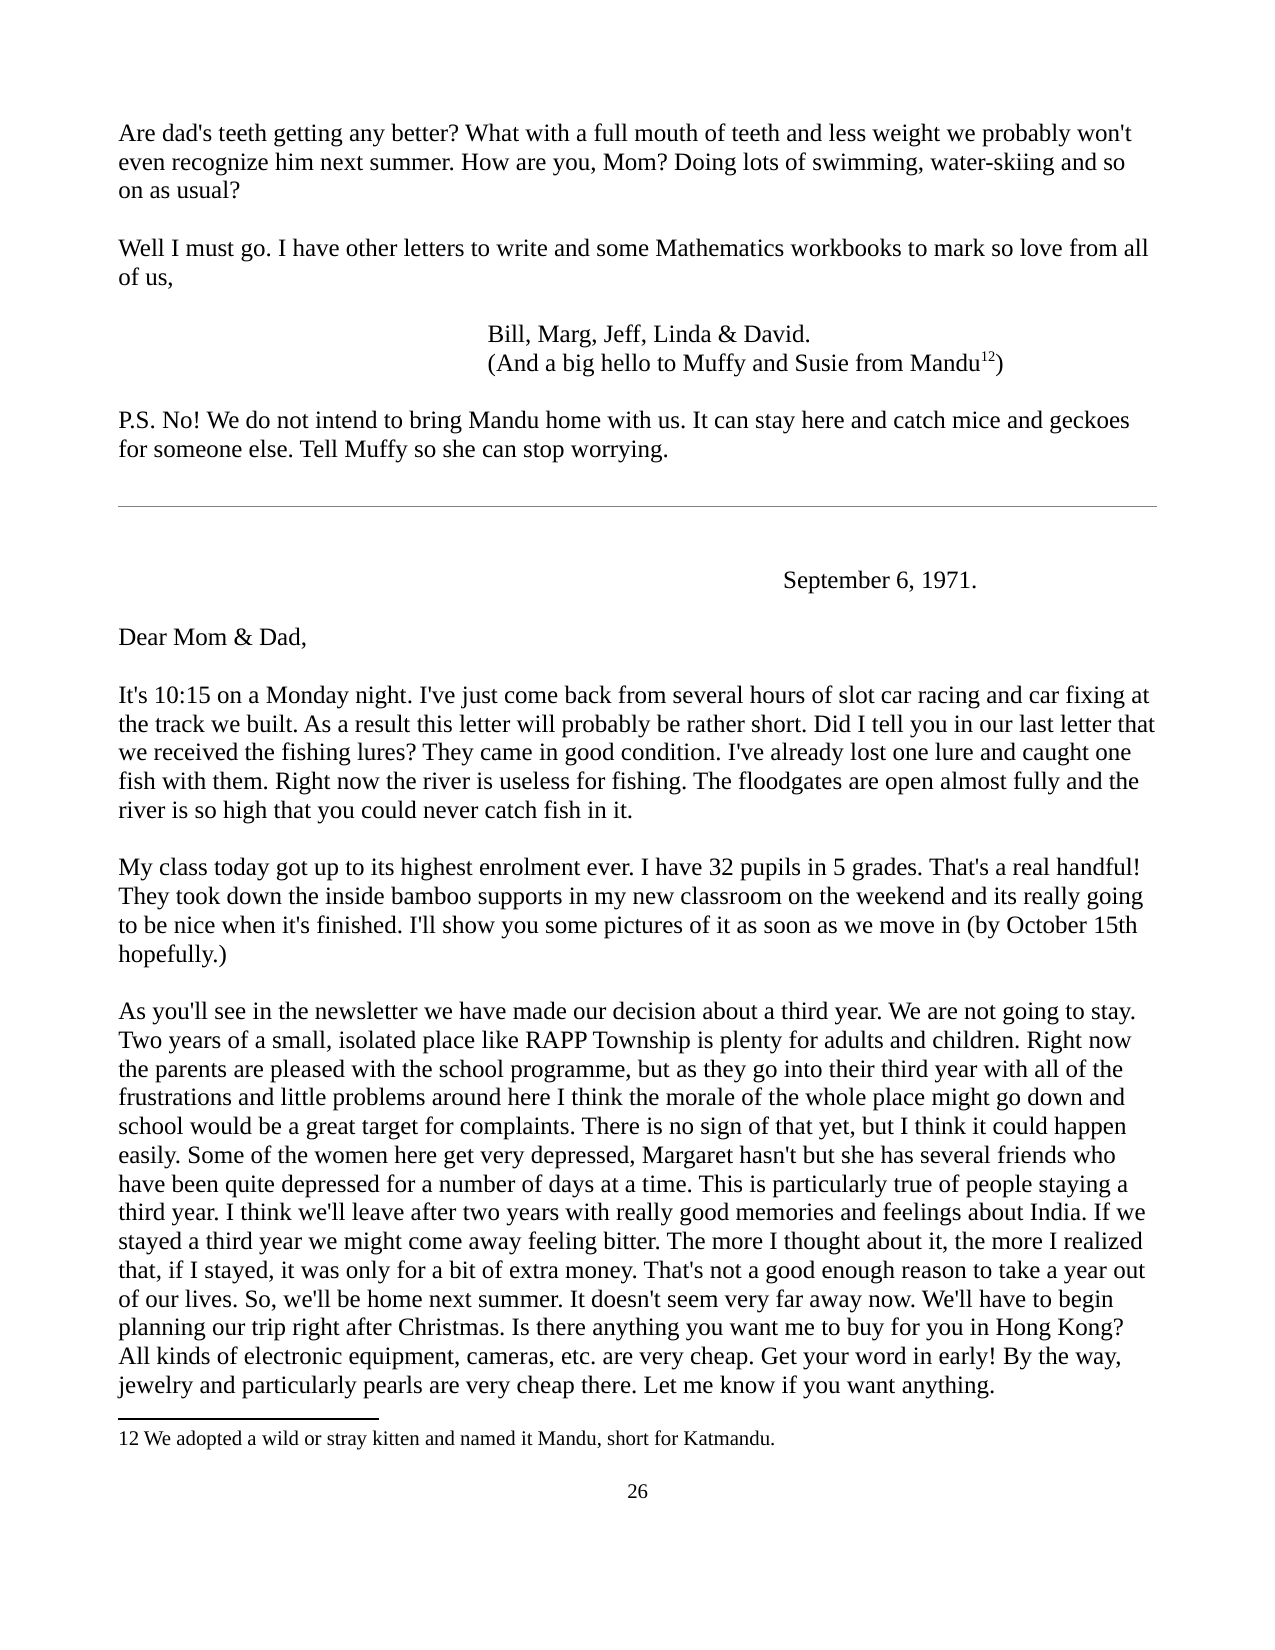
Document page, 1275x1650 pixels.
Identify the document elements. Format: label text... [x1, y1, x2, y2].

text It's 10:15 on a Monday night. I've just come back from several hours of slot car racing and car fixing at the track we built. As a result this letter will probably be rather short. Did I tell you in our last letter that we received the fishing lures? They came in good condition. I've already lost one lure and caught one fish with them. Right now the river is useless for fishing. The floodgates are open almost fully and the river is so high that you could never catch fish in it. [118, 680, 1157, 824]
text Are dad's teeth getting any better? What with a full mouth of teeth and less weight we probably won't even recognize him next summer. How are you, Mom? Doing lots of swimming, water-skiing and so on as usual? [118, 118, 1157, 204]
text Bill, Marg, Jeff, Linda & David. [118, 319, 1157, 348]
text September 6, 1971. [118, 565, 1157, 594]
text (And a big hello to Muffy and Susie from Mandu) [118, 348, 1157, 377]
text As you'll see in the newsletter we have made our decision about a third year. We are not going to stay. Two years of a small, isolated place like RAPP Township is plenty for adults and children. Right now the parents are pleased with the school programme, but as they go into their third year with all of the frustrations and little problems around here I think the morale of the whole place might go down and school would be a great target for complaints. There is no sign of that yet, but I think it could happen easily. Some of the women here get very depressed, Margaret hasn't but she has several friends who have been quite depressed for a number of days at a time. This is particularly true of people staying a third year. I think we'll leave after two years with really good memories and feelings about India. If we stayed a third year we might come away feeling bitter. The more I thought about it, the more I realized that, if I stayed, it was only for a bit of extra money. That's not a good enough reason to take a year out of our lives. So, we'll be home next summer. It doesn't seem very far away now. We'll have to begin planning our trip right after Christmas. Is there anything you want me to buy for you in Hong Kong? All kinds of electronic equipment, cameras, etc. are very cheap. Get your word in early! By the way, jewelry and particularly pearls are very cheap there. Let me know if you want anything. [118, 996, 1157, 1399]
text P.S. No! We do not intend to bring Mandu home with us. It can stay here and catch mice and geckoes for someone else. Tell Muffy so she can stop worrying. [118, 406, 1157, 463]
text Well I must go. I have other letters to write and some Mathematics workbooks to mark so love from all of us, [118, 233, 1157, 291]
text My class today got up to its highest enrolment ever. I have 32 pupils in 5 grades. That's a real handful! They took down the inside bamboo supports in my new classroom on the weekend and its really going to be nice when it's finished. I'll show you some pictures of it as soon as we move in (by October 15th hopefully.) [118, 852, 1157, 967]
text Dear Mom & Dad, [118, 622, 1157, 651]
text We adopted a wild or stray kitten and named it Mandu, short for Katmandu. [118, 1426, 1157, 1449]
